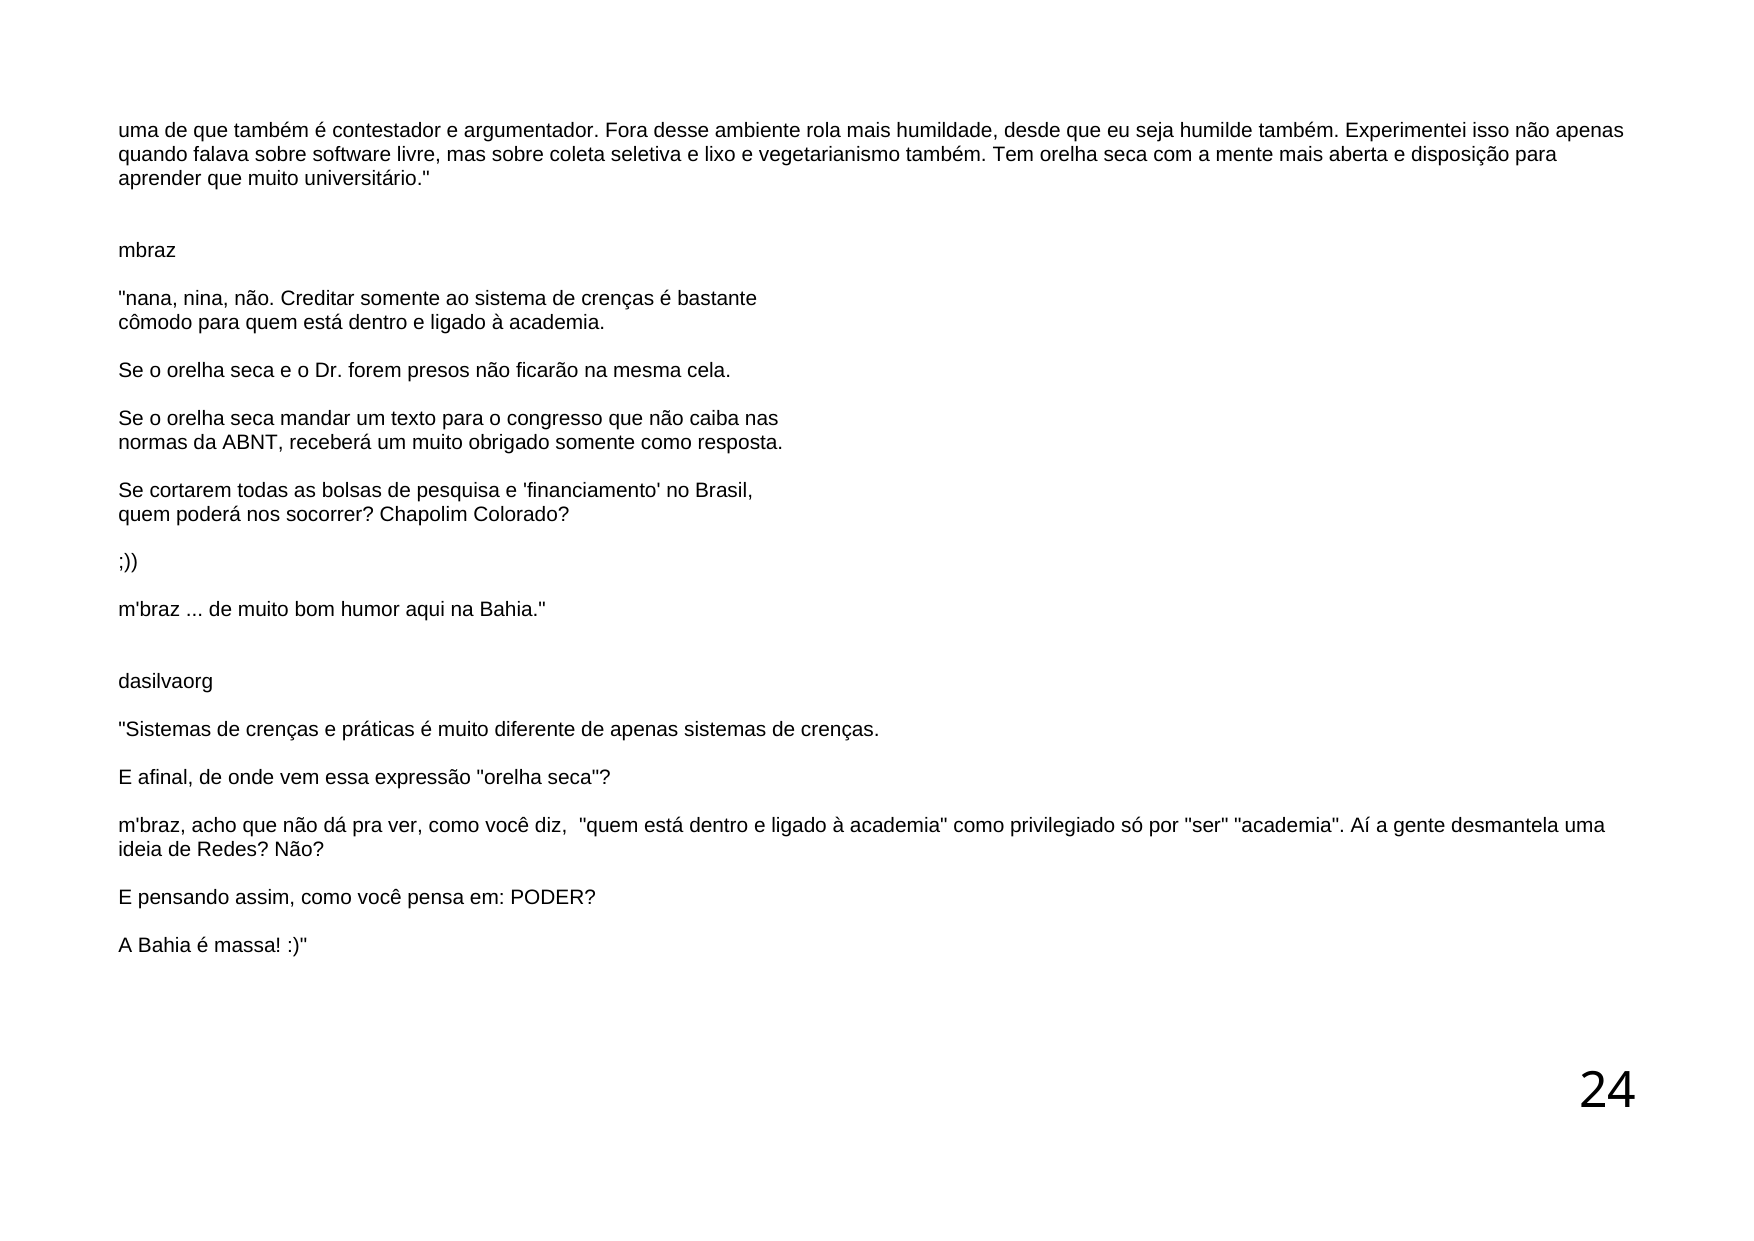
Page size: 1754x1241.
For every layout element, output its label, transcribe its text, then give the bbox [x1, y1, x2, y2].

text E afinal, de onde vem essa expressão "orelha seca"? [118, 765, 1636, 789]
text m'braz ... de muito bom humor aqui na Bahia." [118, 597, 1636, 621]
text cômodo para quem está dentro e ligado à academia. [118, 310, 1636, 334]
text quem poderá nos socorrer? Chapolim Colorado? [118, 501, 1636, 525]
text Se o orelha seca mandar um texto para o congresso que não caiba nas [118, 406, 1636, 429]
text m'braz, acho que não dá pra ver, como você diz, "quem está dentro e ligado à academia" como privilegiado só por "ser" "academia". Aí a gente desmantela uma ideia de Redes? Não? [118, 813, 1636, 861]
text dasilvaorg [118, 669, 1636, 693]
text Se cortarem todas as bolsas de pesquisa e 'financiamento' no Brasil, [118, 477, 1636, 501]
text A Bahia é massa! :)" [118, 933, 1636, 957]
text Se o orelha seca e o Dr. forem presos não ficarão na mesma cela. [118, 358, 1636, 382]
text mbraz [118, 238, 1636, 262]
text normas da ABNT, receberá um muito obrigado somente como resposta. [118, 429, 1636, 453]
text ;)) [118, 549, 1636, 573]
text uma de que também é contestador e argumentador. Fora desse ambiente rola mais humildade, desde que eu seja humilde também. Experimentei isso não apenas quando falava sobre software livre, mas sobre coleta seletiva e lixo e vegetarianismo também. Tem orelha seca com a mente mais aberta e disposição para aprender que muito universitário." [118, 118, 1636, 190]
text "Sistemas de crenças e práticas é muito diferente de apenas sistemas de crenças. [118, 717, 1636, 741]
text E pensando assim, como você pensa em: PODER? [118, 885, 1636, 909]
text "nana, nina, não. Creditar somente ao sistema de crenças é bastante [118, 286, 1636, 310]
